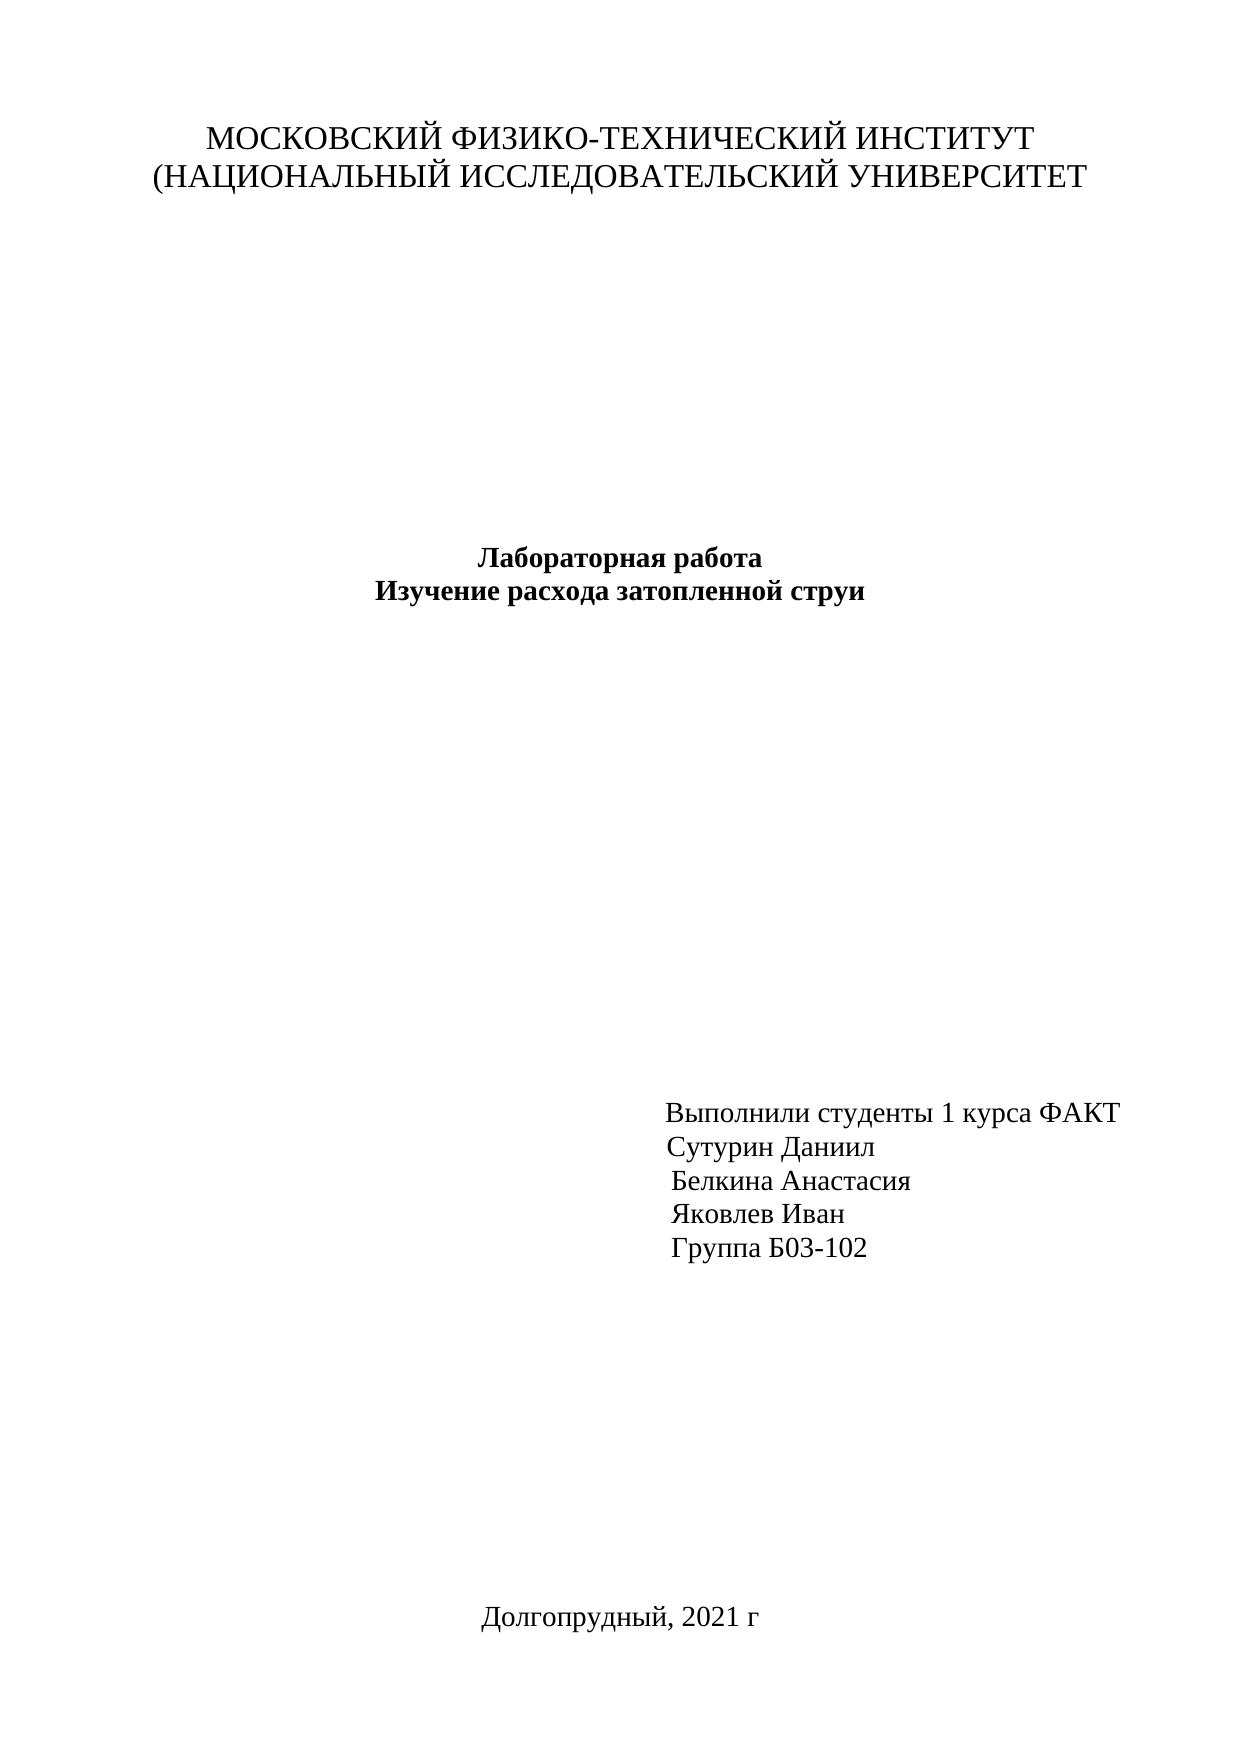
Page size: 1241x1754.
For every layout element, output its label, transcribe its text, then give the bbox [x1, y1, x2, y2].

text Сутурин Даниил [118, 1129, 1122, 1163]
text Выполнили студенты 1 курса ФАКТ [118, 1096, 1122, 1129]
text Лабораторная работа [118, 540, 1122, 573]
text Изучение расхода затопленной струи [118, 573, 1122, 607]
text Группа Б03-102 [118, 1230, 1122, 1263]
text Яковлев Иван [118, 1196, 1122, 1230]
text Белкина Анастасия [118, 1163, 1122, 1196]
text Долгопрудный, 2021 г [118, 1599, 1122, 1632]
text МОСКОВСКИЙ ФИЗИКО-ТЕХНИЧЕСКИЙ ИНСТИТУТ (НАЦИОНАЛЬНЫЙ ИССЛЕДОВАТЕЛЬСКИЙ УНИВЕРСИТЕТ [118, 118, 1122, 195]
